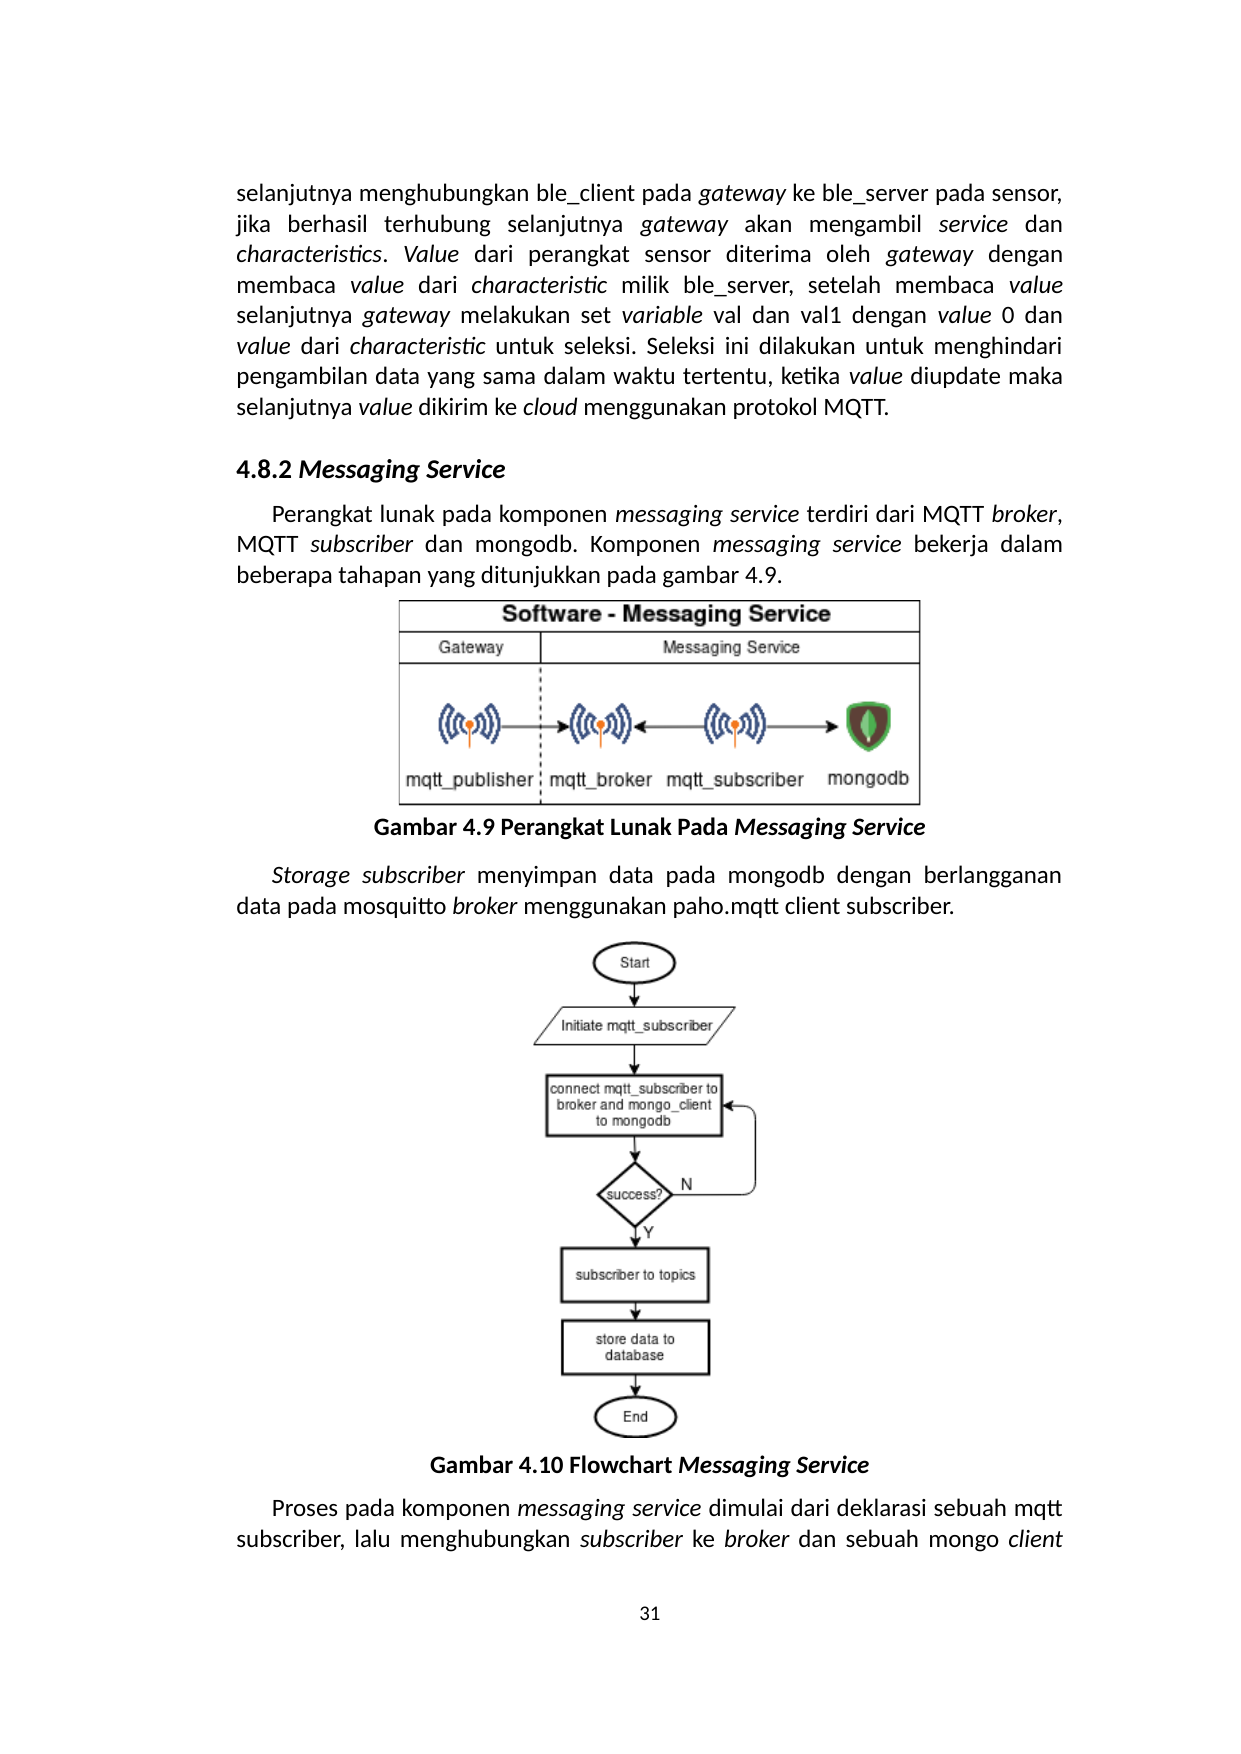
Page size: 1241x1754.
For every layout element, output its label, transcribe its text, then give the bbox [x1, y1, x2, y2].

list Gambar ‎4.10 Flowchart Messaging Service [236, 1449, 1063, 1480]
text Proses pada komponen messaging service dimulai dari deklarasi sebuah mqtt subscriber, lalu menghubungkan subscriber ke broker dan sebuah mongo client [236, 1492, 1063, 1553]
picture [533, 941, 767, 1438]
picture [398, 600, 921, 807]
text selanjutnya menghubungkan ble_client pada gateway ke ble_server pada sensor, jika berhasil terhubung selanjutnya gateway akan mengambil service dan characteristics. Value dari perangkat sensor diterima oleh gateway dengan membaca value dari characteristic milik ble_server, setelah membaca value selanjutnya gateway melakukan set variable val dan val1 dengan value 0 dan value dari characteristic untuk seleksi. Seleksi ini dilakukan untuk menghindari pengambilan data yang sama dalam waktu tertentu, ketika value diupdate maka selanjutnya value dikirim ke cloud menggunakan protokol MQTT. [236, 177, 1063, 421]
text Storage subscriber menyimpan data pada mongodb dengan berlangganan data pada mosquitto broker menggunakan paho.mqtt client subscriber. [236, 860, 1063, 921]
subtitle Messaging Service [236, 453, 1063, 486]
list Gambar ‎4.9 Perangkat Lunak Pada Messaging Service [236, 811, 1063, 841]
text Perangkat lunak pada komponen messaging service terdiri dari MQTT broker, MQTT subscriber dan mongodb. Komponen messaging service bekerja dalam beberapa tahapan yang ditunjukkan pada gambar 4.9. [236, 498, 1063, 590]
